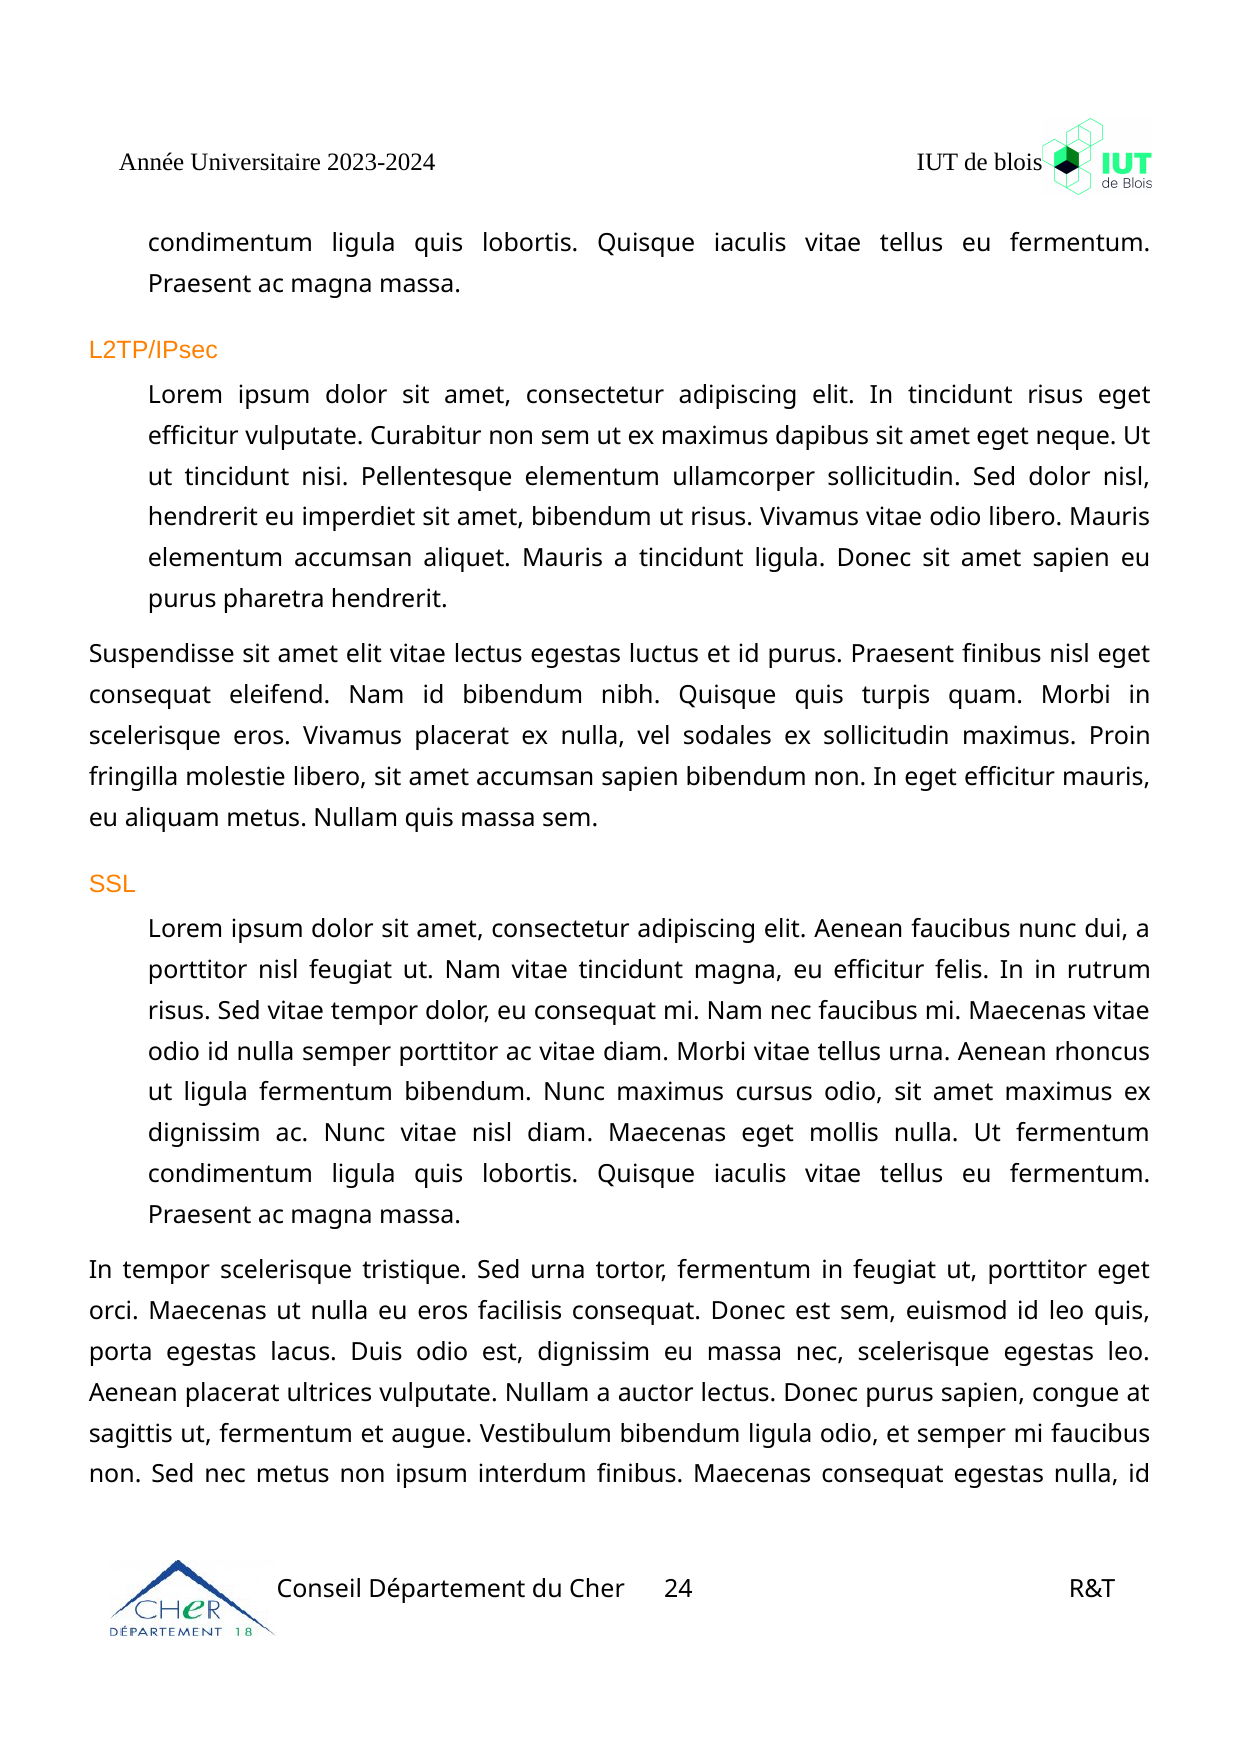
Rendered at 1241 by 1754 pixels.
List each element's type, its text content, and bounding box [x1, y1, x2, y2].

text Suspendisse sit amet elit vitae lectus egestas luctus et id purus. Praesent finibus nisl eget consequat eleifend. Nam id bibendum nibh. Quisque quis turpis quam. Morbi in scelerisque eros. Vivamus placerat ex nulla, vel sodales ex sollicitudin maximus. Proin fringilla molestie libero, sit amet accumsan sapien bibendum non. In eget efficitur mauris, eu aliquam metus. Nullam quis massa sem. [88, 636, 1152, 833]
subtitle SSL [88, 869, 1152, 898]
text Lorem ipsum dolor sit amet, consectetur adipiscing elit. Aenean faucibus nunc dui, a porttitor nisl feugiat ut. Nam vitae tincidunt magna, eu efficitur felis. In in rutrum risus. Sed vitae tempor dolor, eu consequat mi. Nam nec faucibus mi. Maecenas vitae odio id nulla semper porttitor ac vitae diam. Morbi vitae tellus urna. Aenean rhoncus ut ligula fermentum bibendum. Nunc maximus cursus odio, sit amet maximus ex dignissim ac. Nunc vitae nisl diam. Maecenas eget mollis nulla. Ut fermentum condimentum ligula quis lobortis. Quisque iaculis vitae tellus eu fermentum. Praesent ac magna massa. [148, 911, 1152, 1231]
text Lorem ipsum dolor sit amet, consectetur adipiscing elit. In tincidunt risus eget efficitur vulputate. Curabitur non sem ut ex maximus dapibus sit amet eget neque. Ut ut tincidunt nisi. Pellentesque elementum ullamcorper sollicitudin. Sed dolor nisl, hendrerit eu imperdiet sit amet, bibendum ut risus. Vivamus vitae odio libero. Mauris elementum accumsan aliquet. Mauris a tincidunt ligula. Donec sit amet sapien eu purus pharetra hendrerit. [148, 377, 1152, 615]
picture [110, 1560, 277, 1636]
picture [1042, 118, 1152, 195]
subtitle L2TP/IPsec [88, 335, 1152, 364]
text condimentum ligula quis lobortis. Quisque iaculis vitae tellus eu fermentum. Praesent ac magna massa. [148, 224, 1152, 299]
text In tempor scelerisque tristique. Sed urna tortor, fermentum in feugiat ut, porttitor eget orci. Maecenas ut nulla eu eros facilisis consequat. Donec est sem, euismod id leo quis, porta egestas lacus. Duis odio est, dignissim eu massa nec, scelerisque egestas leo. Aenean placerat ultrices vulputate. Nullam a auctor lectus. Donec purus sapien, congue at sagittis ut, fermentum et augue. Vestibulum bibendum ligula odio, et semper mi faucibus non. Sed nec metus non ipsum interdum finibus. Maecenas consequat egestas nulla, id [88, 1252, 1152, 1490]
